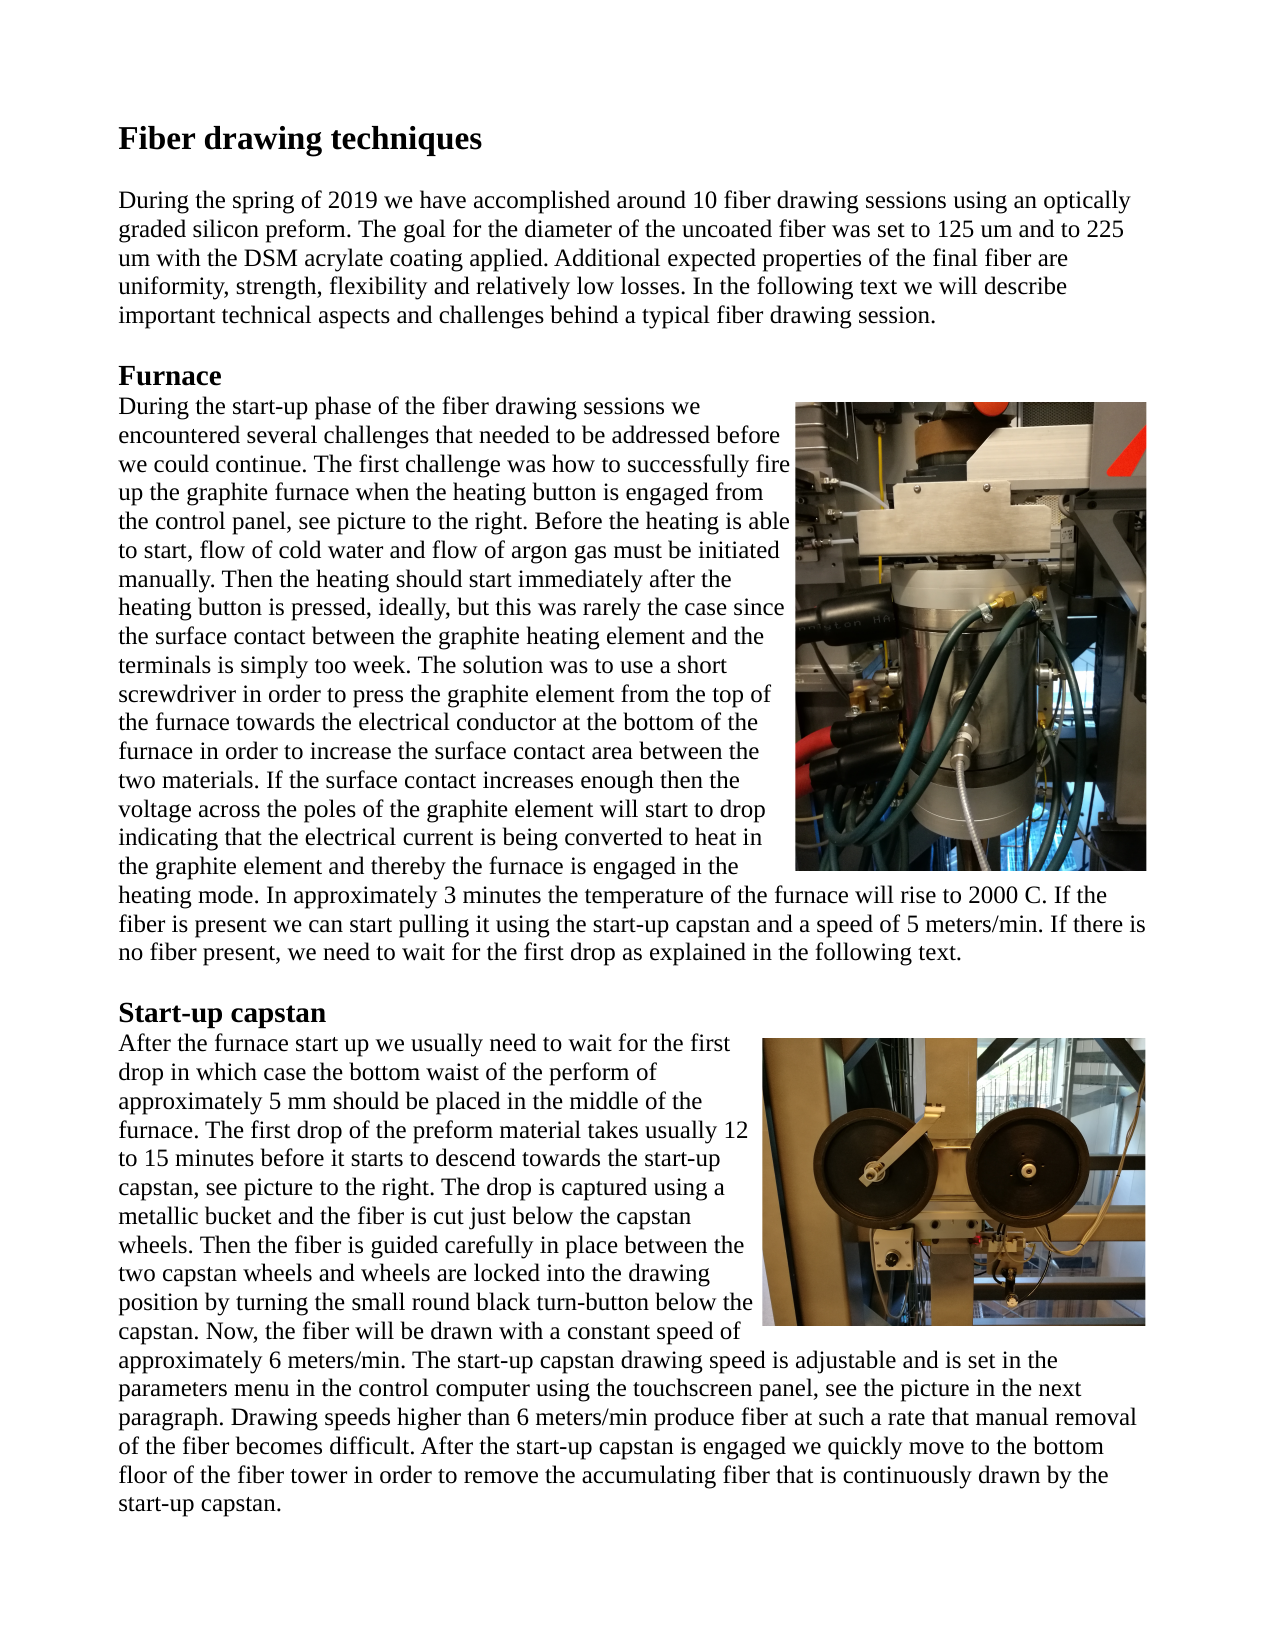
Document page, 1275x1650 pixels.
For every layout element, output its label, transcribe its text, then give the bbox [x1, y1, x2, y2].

text After the furnace start up we usually need to wait for the first drop in which case the bottom waist of the perform of approximately 5 mm should be placed in the middle of the furnace. The first drop of the preform material takes usually 12 to 15 minutes before it starts to descend towards the start-up capstan, see picture to the right. The drop is captured using a metallic bucket and the fiber is cut just below the capstan wheels. Then the fiber is guided carefully in place between the two capstan wheels and wheels are locked into the drawing position by turning the small round black turn-button below the capstan. Now, the fiber will be drawn with a constant speed of approximately 6 meters/min. The start-up capstan drawing speed is adjustable and is set in the parameters menu in the control computer using the touchscreen panel, see the picture in the next paragraph. Drawing speeds higher than 6 meters/min produce fiber at such a rate that manual removal of the fiber becomes difficult. After the start-up capstan is engaged we quickly move to the bottom floor of the fiber tower in order to remove the accumulating fiber that is continuously drawn by the start-up capstan. [118, 1028, 1157, 1517]
text Start-up capstan [118, 995, 1157, 1028]
text During the start-up phase of the fiber drawing sessions we encountered several challenges that needed to be addressed before we could continue. The first challenge was how to successfully fire up the graphite furnace when the heating button is engaged from the control panel, see picture to the right. Before the heating is able to start, flow of cold water and flow of argon gas must be initiated manually. Then the heating should start immediately after the heating button is pressed, ideally, but this was rarely the case since the surface contact between the graphite heating element and the terminals is simply too week. The solution was to use a short screwdriver in order to press the graphite element from the top of the furnace towards the electrical conductor at the bottom of the furnace in order to increase the surface contact area between the two materials. If the surface contact increases enough then the voltage across the poles of the graphite element will start to drop indicating that the electrical current is being converted to heat in the graphite element and thereby the furnace is engaged in the heating mode. In approximately 3 minutes the temperature of the furnace will rise to 2000 C. If the fiber is present we can start pulling it using the start-up capstan and a speed of 5 meters/min. If there is no fiber present, we need to wait for the first drop as explained in the following text. [118, 391, 1157, 966]
text Fiber drawing techniques [118, 118, 1157, 156]
text During the spring of 2019 we have accomplished around 10 fiber drawing sessions using an optically graded silicon preform. The goal for the diameter of the uncoated fiber was set to 125 um and to 225 um with the DSM acrylate coating applied. Additional expected properties of the final fiber are uniformity, strength, flexibility and relatively low losses. In the following text we will describe important technical aspects and challenges behind a typical fiber drawing session. [118, 185, 1157, 329]
text Furnace [118, 358, 1157, 391]
picture [795, 402, 1147, 871]
picture [762, 1038, 1146, 1326]
